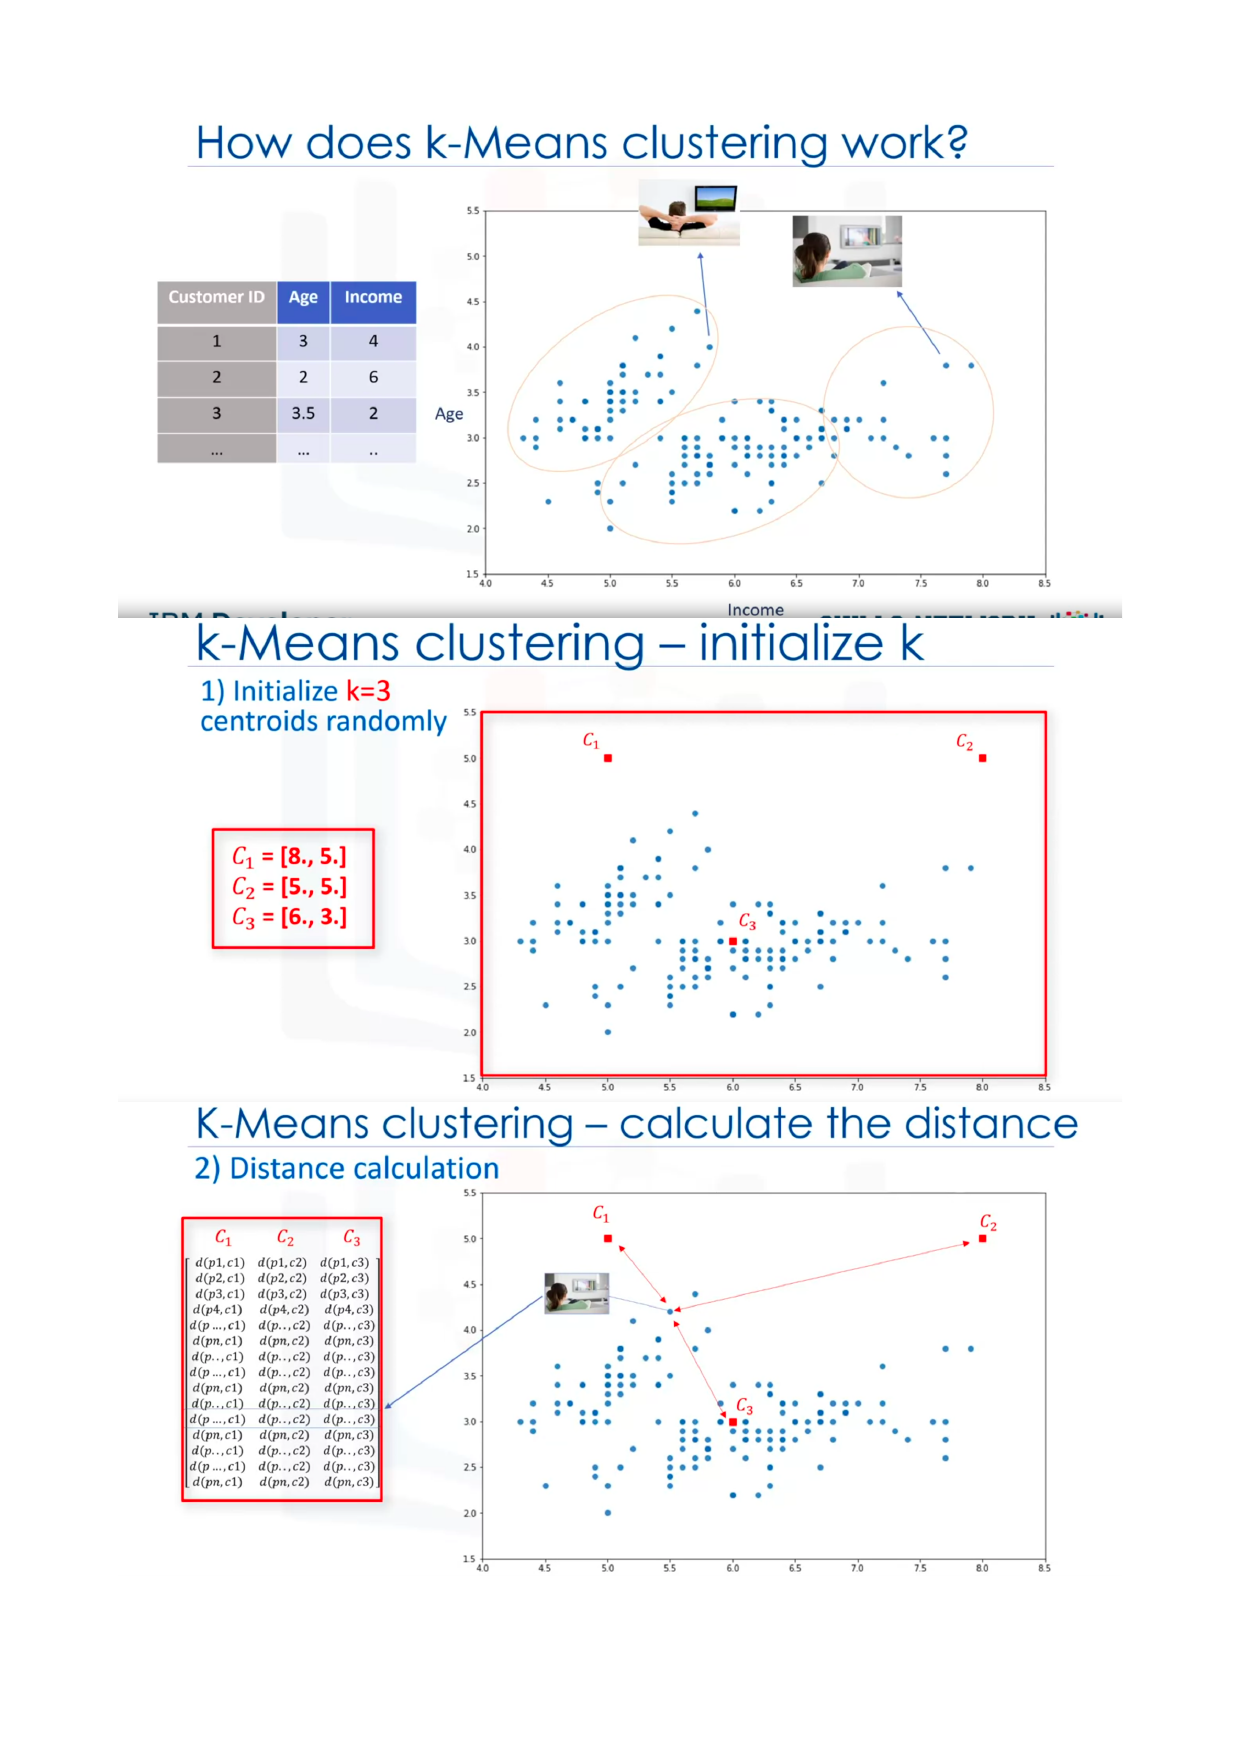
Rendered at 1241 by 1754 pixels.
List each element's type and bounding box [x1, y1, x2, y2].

picture [118, 118, 1123, 1576]
